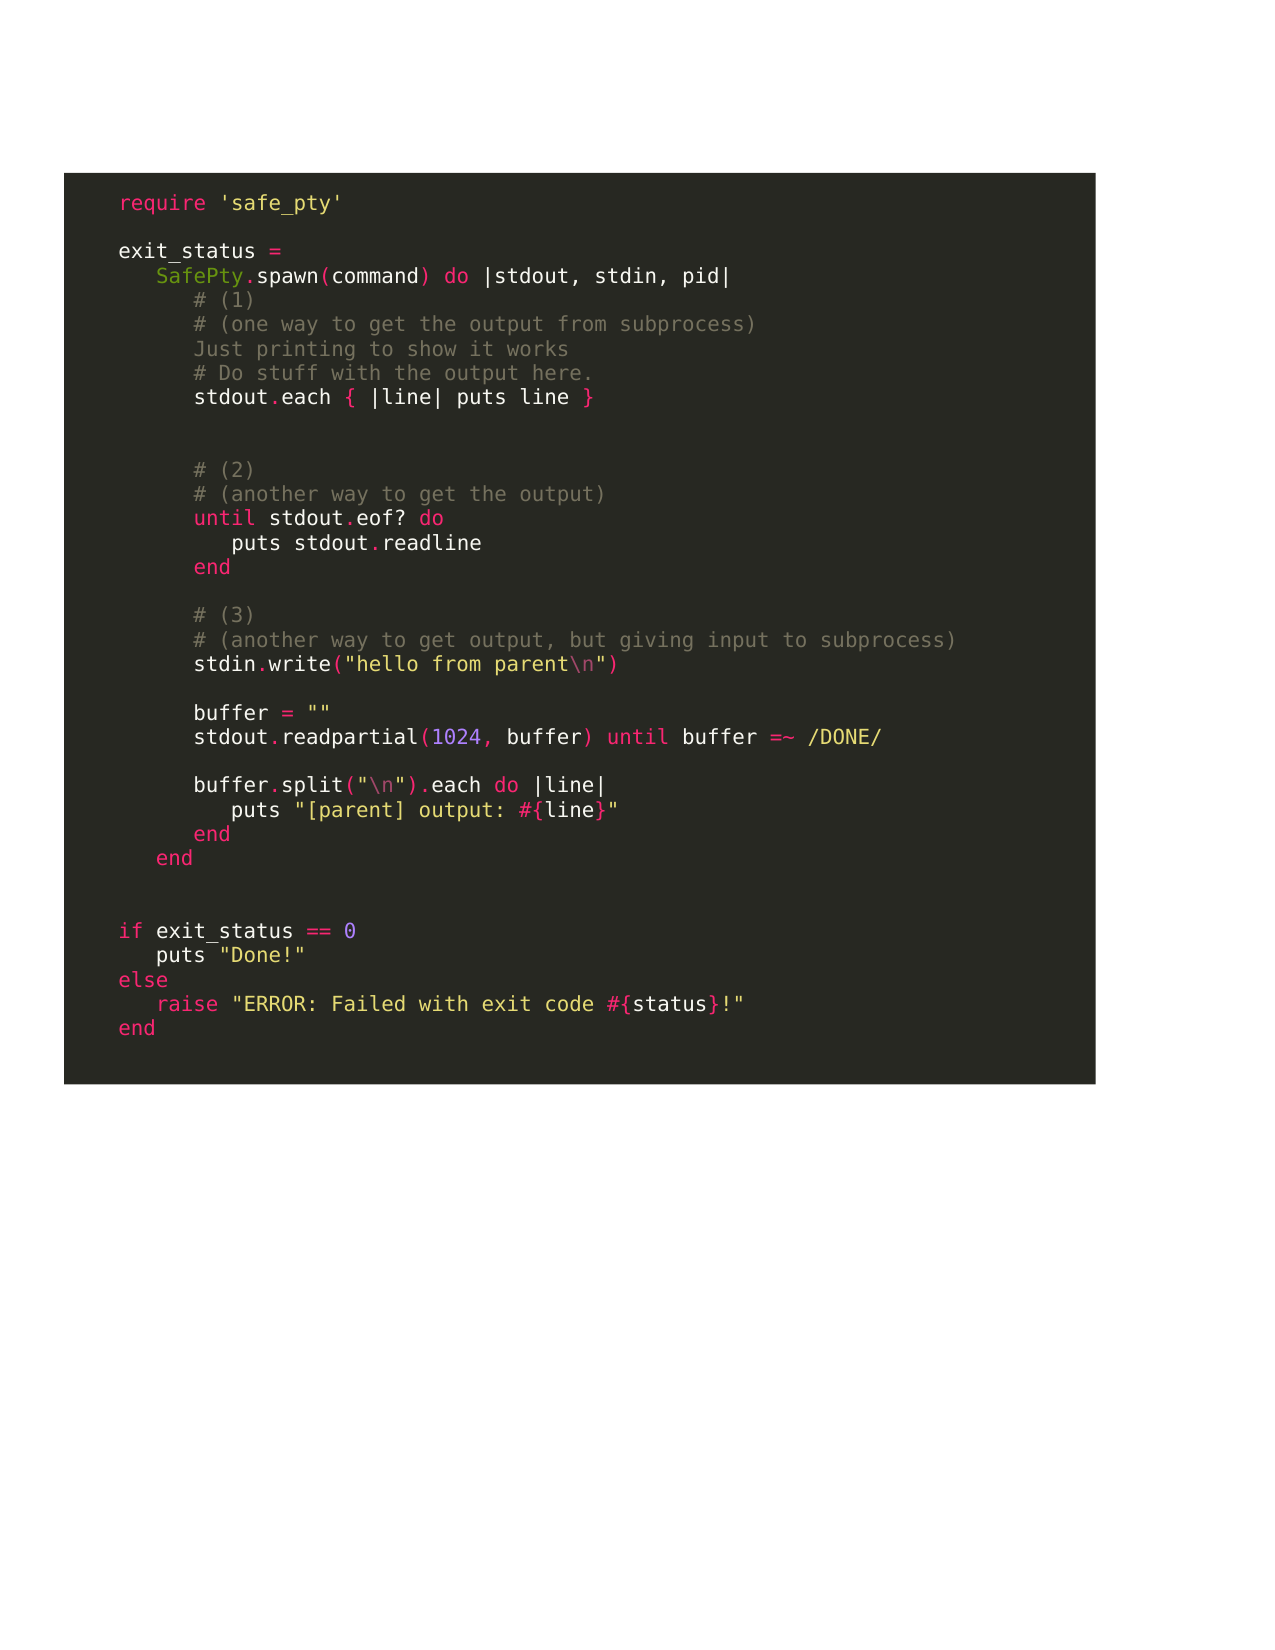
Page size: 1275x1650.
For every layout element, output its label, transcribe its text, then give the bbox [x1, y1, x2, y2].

text # (another way to get output, but giving input to subprocess) [1096, 628, 1157, 652]
text stdin.write("hello from parent\n") [1096, 652, 1157, 676]
text puts stdout.readline [1096, 531, 1157, 555]
text raise "ERROR: Failed with exit code #{status}!" [1096, 992, 1157, 1016]
text require 'safe_pty' [1096, 191, 1157, 215]
text end [1096, 822, 1157, 846]
text end [1096, 1016, 1157, 1040]
text # (3) [1096, 603, 1157, 628]
text until stdout.eof? do [1096, 506, 1157, 531]
text # Do stuff with the output here. [1096, 361, 1157, 385]
text Just printing to show it works [1096, 337, 1157, 361]
text buffer.split("\n").each do |line| [1096, 773, 1157, 798]
text stdout.readpartial(1024, buffer) until buffer =~ /DONE/ [1096, 725, 1157, 749]
text end [1096, 555, 1157, 579]
text if exit_status == 0 [1096, 919, 1157, 943]
text puts "[parent] output: #{line}" [1096, 798, 1157, 822]
text # (one way to get the output from subprocess) [1096, 312, 1157, 337]
text buffer = "" [1096, 701, 1157, 725]
text puts "Done!" [1096, 943, 1157, 968]
text # (2) [1096, 458, 1157, 482]
text # (another way to get the output) [1096, 482, 1157, 506]
text SafePty.spawn(command) do |stdout, stdin, pid| [1096, 264, 1157, 288]
text stdout.each { |line| puts line } [1096, 385, 1157, 409]
text exit_status = [1096, 239, 1157, 264]
text # (1) [1096, 288, 1157, 312]
text else [1096, 968, 1157, 992]
text end [1096, 846, 1157, 871]
